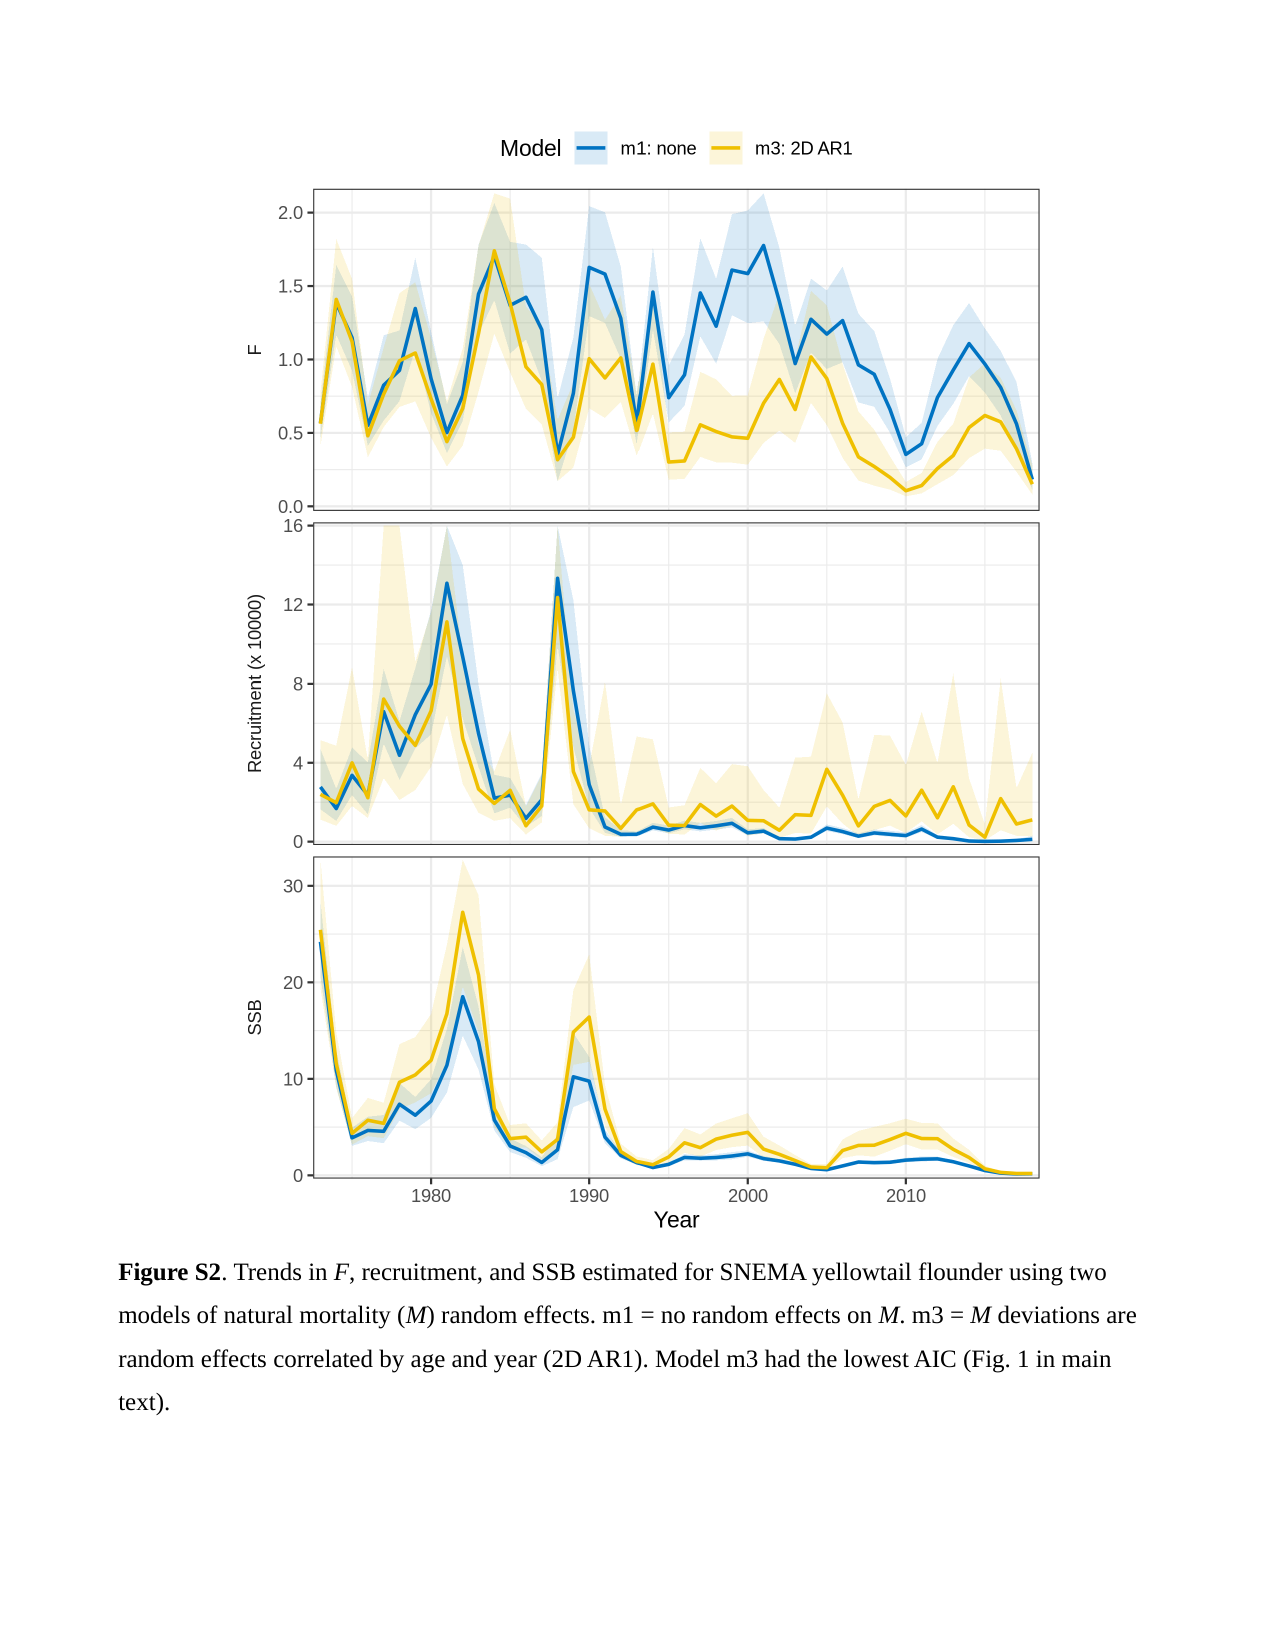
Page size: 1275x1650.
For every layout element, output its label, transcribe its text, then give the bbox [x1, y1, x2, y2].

picture [225, 118, 1050, 1244]
text Figure S2. Trends in F, recruitment, and SSB estimated for SNEMA yellowtail flounder using two models of natural mortality (M) random effects. m1 = no random effects on M. m3 = M deviations are random effects correlated by age and year (2D AR1). Model m3 had the lowest AIC (Fig. 1 in main text). [118, 1257, 1157, 1416]
